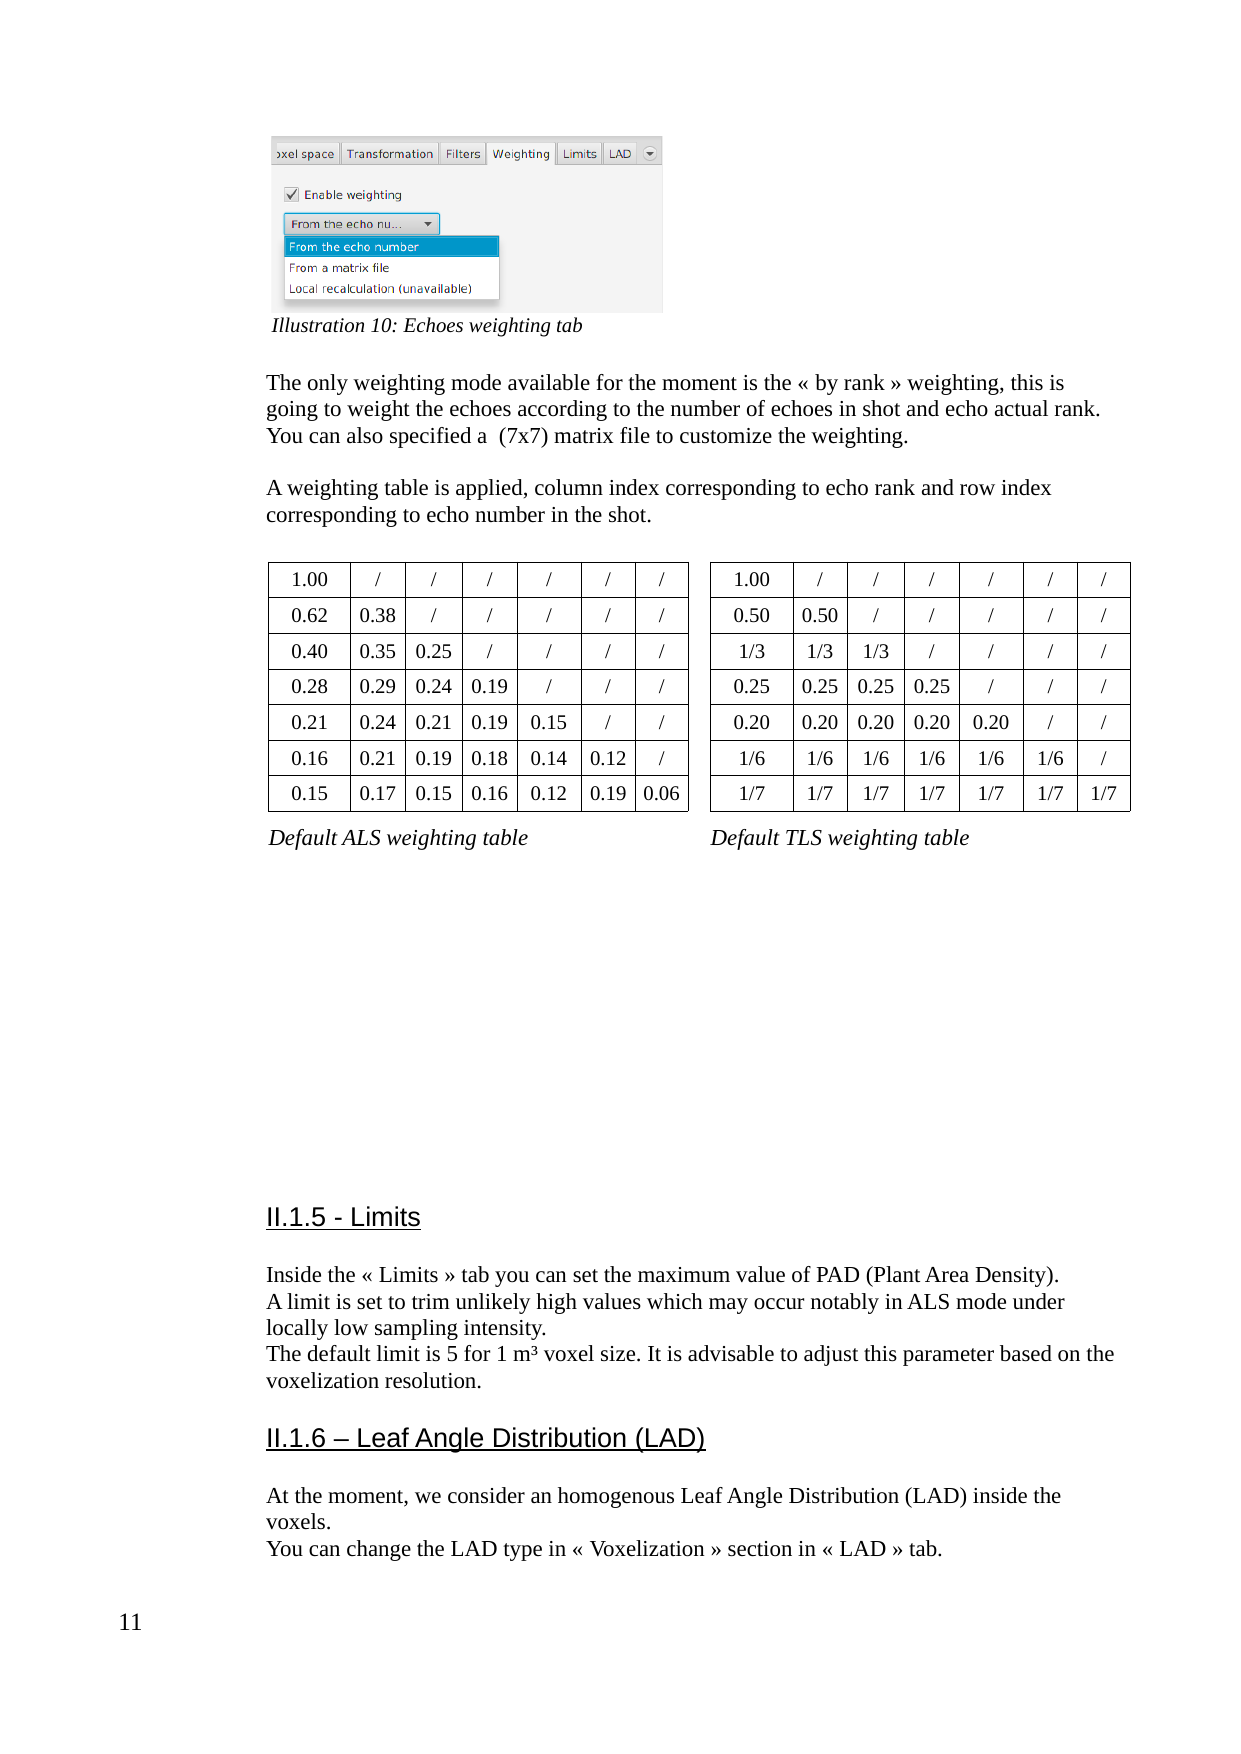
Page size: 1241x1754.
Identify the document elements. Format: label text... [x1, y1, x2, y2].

table_cell 0.18 [463, 741, 517, 775]
table_cell / [1024, 634, 1077, 668]
table_cell / [1078, 598, 1130, 633]
table_header / [351, 563, 405, 597]
table_cell / [463, 598, 517, 633]
table_cell 0.62 [269, 598, 350, 633]
table_header / [1078, 563, 1130, 597]
table_cell / [1024, 670, 1077, 704]
table_cell 0.19 [406, 741, 462, 775]
table_cell 1/6 [848, 741, 904, 775]
table_cell 0.25 [711, 670, 793, 704]
table_cell / [960, 598, 1023, 633]
table_cell 0.20 [711, 705, 793, 740]
table_header [118, 118, 1122, 343]
table_header 1.00 [711, 563, 793, 597]
table_cell 1/7 [905, 776, 959, 811]
table_cell / [406, 598, 462, 633]
table_header / [848, 563, 904, 597]
table_cell 1/7 [794, 776, 847, 811]
table_header / [794, 563, 847, 597]
table_cell 0.20 [905, 705, 959, 740]
table_cell / [518, 670, 581, 704]
table_cell / [848, 598, 904, 633]
table_cell 1/6 [1024, 741, 1077, 775]
table_header / [1024, 563, 1077, 597]
table_cell / [582, 634, 635, 668]
table_cell 1/7 [848, 776, 904, 811]
table_cell / [636, 705, 688, 740]
table_cell 0.24 [406, 670, 462, 704]
table_header Default ALS weighting table [263, 527, 705, 868]
table_header / [463, 563, 517, 597]
table_cell / [905, 598, 959, 633]
table_header 1.00 [269, 563, 350, 597]
table_cell 0.35 [351, 634, 405, 668]
table_cell 0.20 [848, 705, 904, 740]
table_cell / [960, 634, 1023, 668]
table_cell / [1078, 670, 1130, 704]
table_cell 0.20 [794, 705, 847, 740]
table_cell / [582, 598, 635, 633]
table_header / [406, 563, 462, 597]
table_cell 1/6 [711, 741, 793, 775]
table_cell / [463, 634, 517, 668]
table_cell 1/6 [794, 741, 847, 775]
table_cell 1/3 [711, 634, 793, 668]
table_cell 0.19 [582, 776, 635, 811]
table_cell 0.15 [518, 705, 581, 740]
table_cell 0.21 [269, 705, 350, 740]
table_cell / [518, 598, 581, 633]
text A weighting table is applied, column index corresponding to echo rank and row index corresponding to echo number in the shot. [266, 474, 1122, 527]
table_cell 0.21 [351, 741, 405, 775]
table_cell / [1024, 598, 1077, 633]
table_cell 0.12 [582, 741, 635, 775]
table_cell 0.38 [351, 598, 405, 633]
table_cell / [1078, 741, 1130, 775]
table_cell / [582, 670, 635, 704]
table_cell 0.25 [848, 670, 904, 704]
table_cell 0.16 [269, 741, 350, 775]
table_cell 0.19 [463, 705, 517, 740]
table_cell 0.50 [711, 598, 793, 633]
table_cell 0.40 [269, 634, 350, 668]
table_cell 0.14 [518, 741, 581, 775]
table_cell / [636, 634, 688, 668]
text The default limit is 5 for 1 m³ voxel size. It is advisable to adjust this parameter based on the voxelization resolution. [266, 1341, 1122, 1393]
table_cell / [960, 670, 1023, 704]
table_header / [518, 563, 581, 597]
table_cell 0.19 [463, 670, 517, 704]
table_header / [960, 563, 1023, 597]
table_cell 1/6 [905, 741, 959, 775]
table_cell 0.17 [351, 776, 405, 811]
table_header / [582, 563, 635, 597]
table_cell / [518, 634, 581, 668]
table_cell 0.25 [406, 634, 462, 668]
table_header / [636, 563, 688, 597]
table_cell / [905, 634, 959, 668]
table_cell 0.15 [406, 776, 462, 811]
table_cell 0.28 [269, 670, 350, 704]
text At the moment, we consider an homogenous Leaf Angle Distribution (LAD) inside the voxels. [266, 1482, 1122, 1535]
table_cell / [1078, 705, 1130, 740]
table_cell 1/7 [1024, 776, 1077, 811]
text The only weighting mode available for the moment is the « by rank » weighting, this is going to weight the echoes according to the number of echoes in shot and echo actual rank. [266, 369, 1122, 422]
subtitle II.1.5 - Limits [266, 931, 1122, 1233]
table_cell / [636, 598, 688, 633]
table_header / [905, 563, 959, 597]
table_cell 0.15 [269, 776, 350, 811]
table_cell 1/3 [794, 634, 847, 668]
table_cell 1/6 [960, 741, 1023, 775]
table_cell 0.12 [518, 776, 581, 811]
table_cell / [636, 670, 688, 704]
table_header Default TLS weighting table [705, 527, 1166, 868]
table_cell 0.20 [960, 705, 1023, 740]
text You can change the LAD type in « Voxelization » section in « LAD » tab. [266, 1535, 1122, 1561]
table_cell 0.25 [905, 670, 959, 704]
picture [271, 136, 663, 313]
table_cell 0.29 [351, 670, 405, 704]
text You can also specified a (7x7) matrix file to customize the weighting. [266, 422, 1122, 448]
subtitle II.1.6 – Leaf Angle Distribution (LAD) [266, 1422, 1122, 1453]
table_cell 0.25 [794, 670, 847, 704]
table_cell 0.06 [636, 776, 688, 811]
table_cell 1/3 [848, 634, 904, 668]
table_cell 0.21 [406, 705, 462, 740]
table_cell / [582, 705, 635, 740]
table_cell 1/7 [1078, 776, 1130, 811]
table_cell / [1078, 634, 1130, 668]
table_cell 1/7 [960, 776, 1023, 811]
table_cell 0.24 [351, 705, 405, 740]
table_cell / [1024, 705, 1077, 740]
table_cell 0.16 [463, 776, 517, 811]
table_cell 1/7 [711, 776, 793, 811]
table_cell / [636, 741, 688, 775]
table_cell 0.50 [794, 598, 847, 633]
text Inside the « Limits » tab you can set the maximum value of PAD (Plant Area Density). [266, 1261, 1122, 1288]
text A limit is set to trim unlikely high values which may occur notably in ALS mode under locally low sampling intensity. [266, 1288, 1122, 1341]
